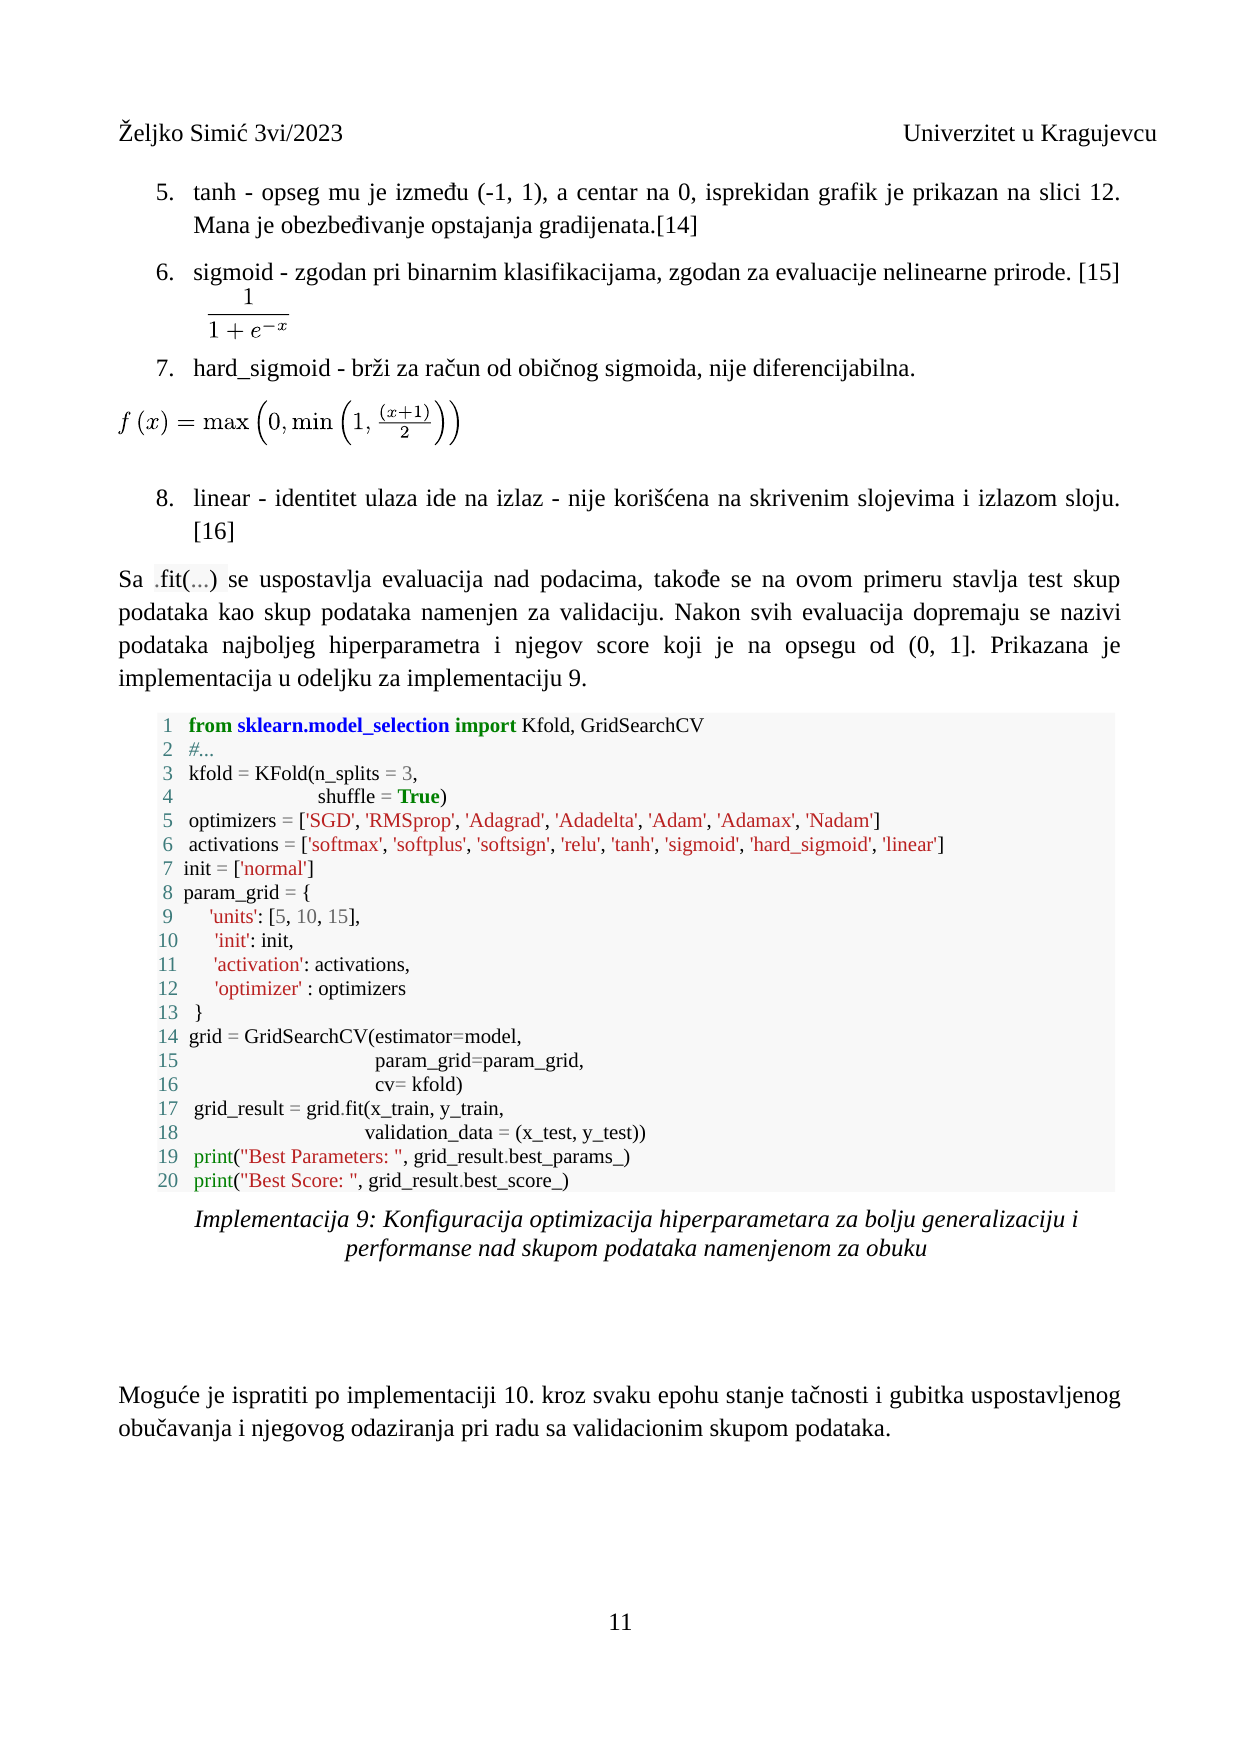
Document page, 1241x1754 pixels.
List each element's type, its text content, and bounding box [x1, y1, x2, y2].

list sigmoid - zgodan pri binarnim klasifikacijama, zgodan za evaluacije nelinearne prirode. [15] [156, 257, 1122, 286]
text Implementacija 9: Konfiguracija optimizacija hiperparametara za bolju generalizaciju i performanse nad skupom podataka namenjenom za obuku [157, 1192, 1115, 1262]
list linear - identitet ulaza ide na izlaz - nije korišćena na skrivenim slojevima i izlazom sloju.[16] [156, 483, 1122, 545]
text Moguće je ispratiti po implementaciji 10. kroz svaku epohu stanje tačnosti i gubitka uspostavljenog obučavanja i njegovog odaziranja pri radu sa validacionim skupom podataka. [118, 1380, 1122, 1442]
text Sa .fit(...) se uspostavlja evaluacija nad podacima, takođe se na ovom primeru stavlja test skup podataka kao skup podataka namenjen za validaciju. Nakon svih evaluacija dopremaju se nazivi podataka najboljeg hiperparametra i njegov score koji je na opsegu od (0, 1]. Prikazana je implementacija u odeljku za implementaciju 9. [118, 564, 1122, 691]
list hard_sigmoid - brži za račun od običnog sigmoida, nije diferencijabilna. [156, 353, 1122, 381]
list tanh - opseg mu je između (-1, 1), a centar na 0, isprekidan grafik je prikazan na slici 12. Mana je obezbeđivanje opstajanja gradijenata.[14] [156, 177, 1122, 239]
